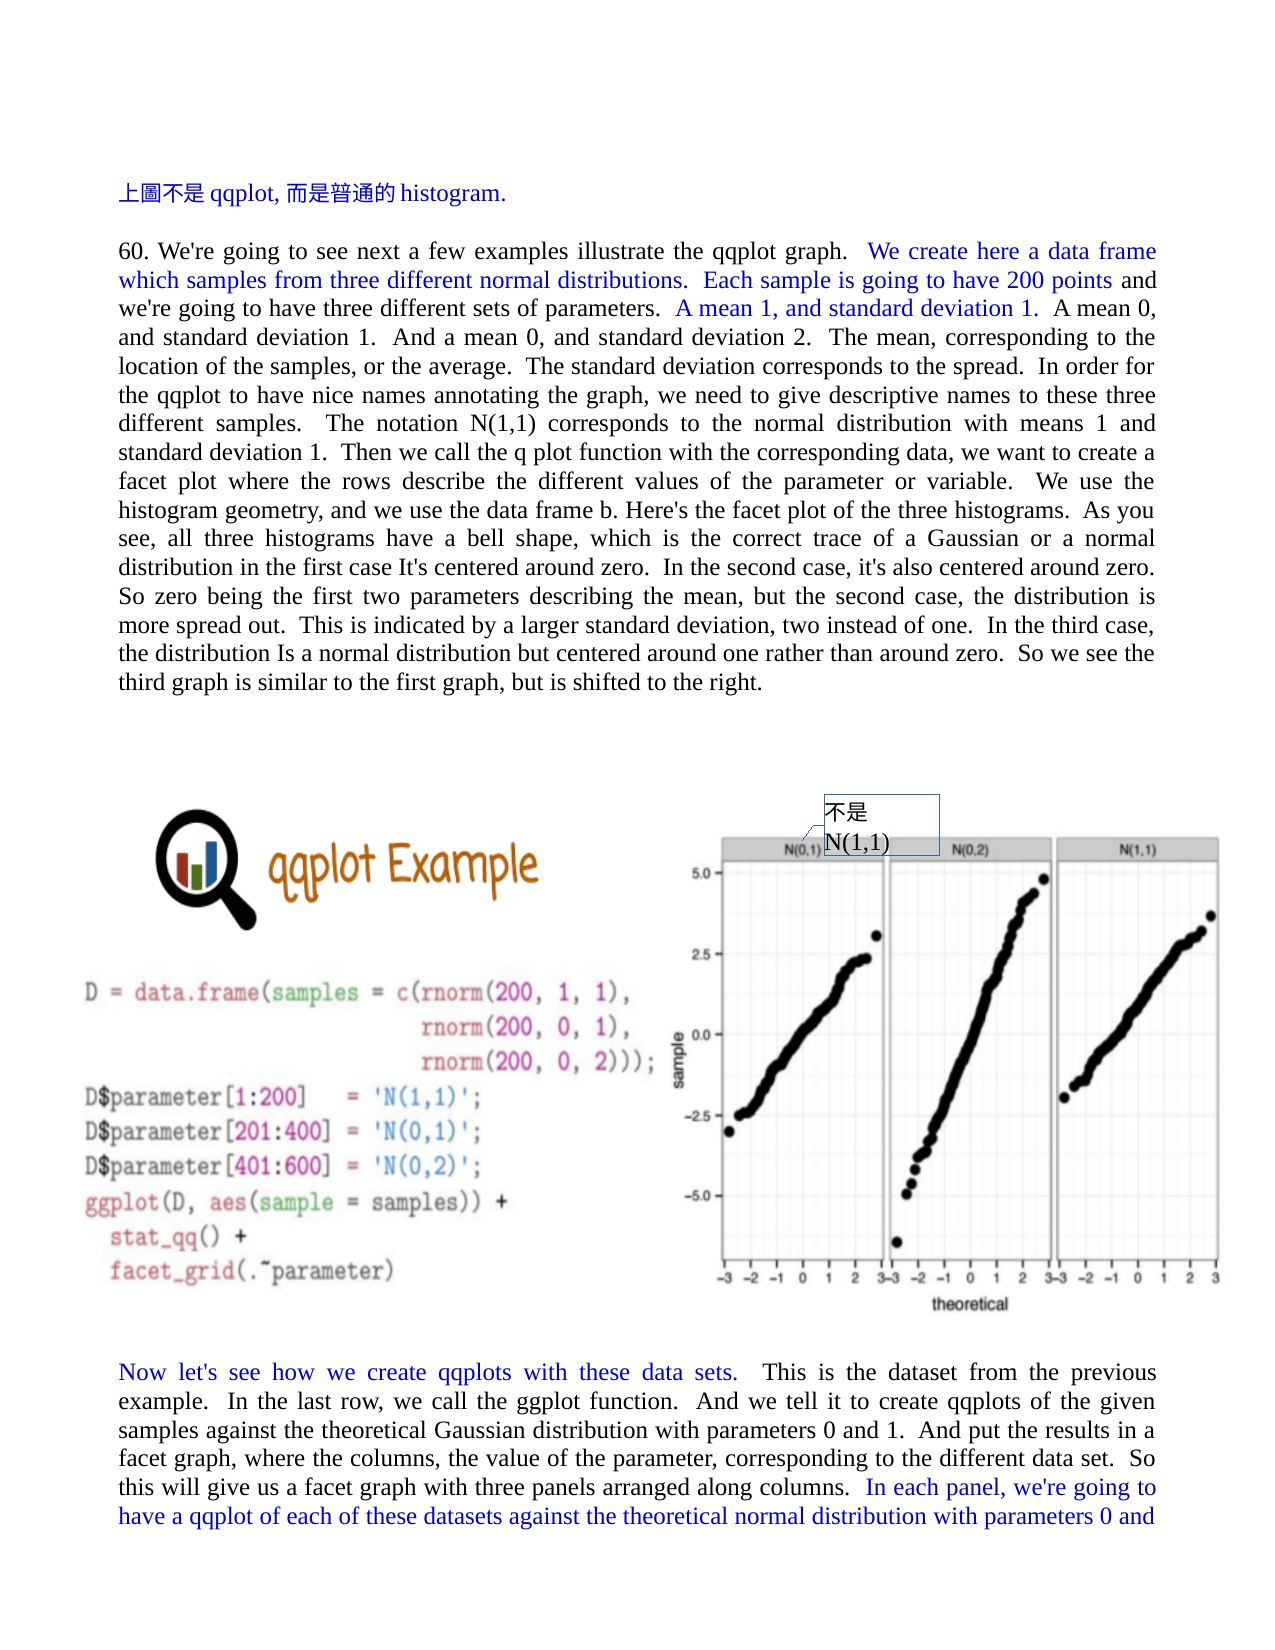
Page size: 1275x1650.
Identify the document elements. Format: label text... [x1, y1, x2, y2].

picture [668, 823, 1234, 1319]
picture [78, 803, 659, 1293]
text 上圖不是qqplot, 而是暜通的histogram. [118, 176, 1157, 207]
picture [825, 823, 939, 855]
text Now let's see how we create qqplots with these data sets. This is the dataset from the previous example. In the last row, we call the ggplot function. And we tell it to create qqplots of the given samples against the theoretical Gaussian distribution with parameters 0 and 1. And put the results in a facet graph, where the columns, the value of the parameter, corresponding to the different data set. So this will give us a facet graph with three panels arranged along columns. In each panel, we're going to have a qqplot of each of these datasets against the theoretical normal distribution with parameters 0 and [118, 1357, 1157, 1530]
text 60. We're going to see next a few examples illustrate the qqplot graph. We create here a data frame which samples from three different normal distributions. Each sample is going to have 200 points and we're going to have three different sets of parameters. A mean 1, and standard deviation 1. A mean 0, and standard deviation 1. And a mean 0, and standard deviation 2. The mean, corresponding to the location of the samples, or the average. The standard deviation corresponds to the spread. In order for the qqplot to have nice names annotating the graph, we need to give descriptive names to these three different samples. The notation N(1,1) corresponds to the normal distribution with means 1 and standard deviation 1. Then we call the q plot function with the corresponding data, we want to create a facet plot where the rows describe the different values of the parameter or variable. We use the histogram geometry, and we use the data frame b. Here's the facet plot of the three histograms. As you see, all three histograms have a bell shape, which is the correct trace of a Gaussian or a normal distribution in the first case It's centered around zero. In the second case, it's also centered around zero. So zero being the first two parameters describing the mean, but the second case, the distribution is more spread out. This is indicated by a larger standard deviation, two instead of one. In the third case, the distribution Is a normal distribution but centered around one rather than around zero. So we see the third graph is similar to the first graph, but is shifted to the right. [118, 236, 1157, 696]
